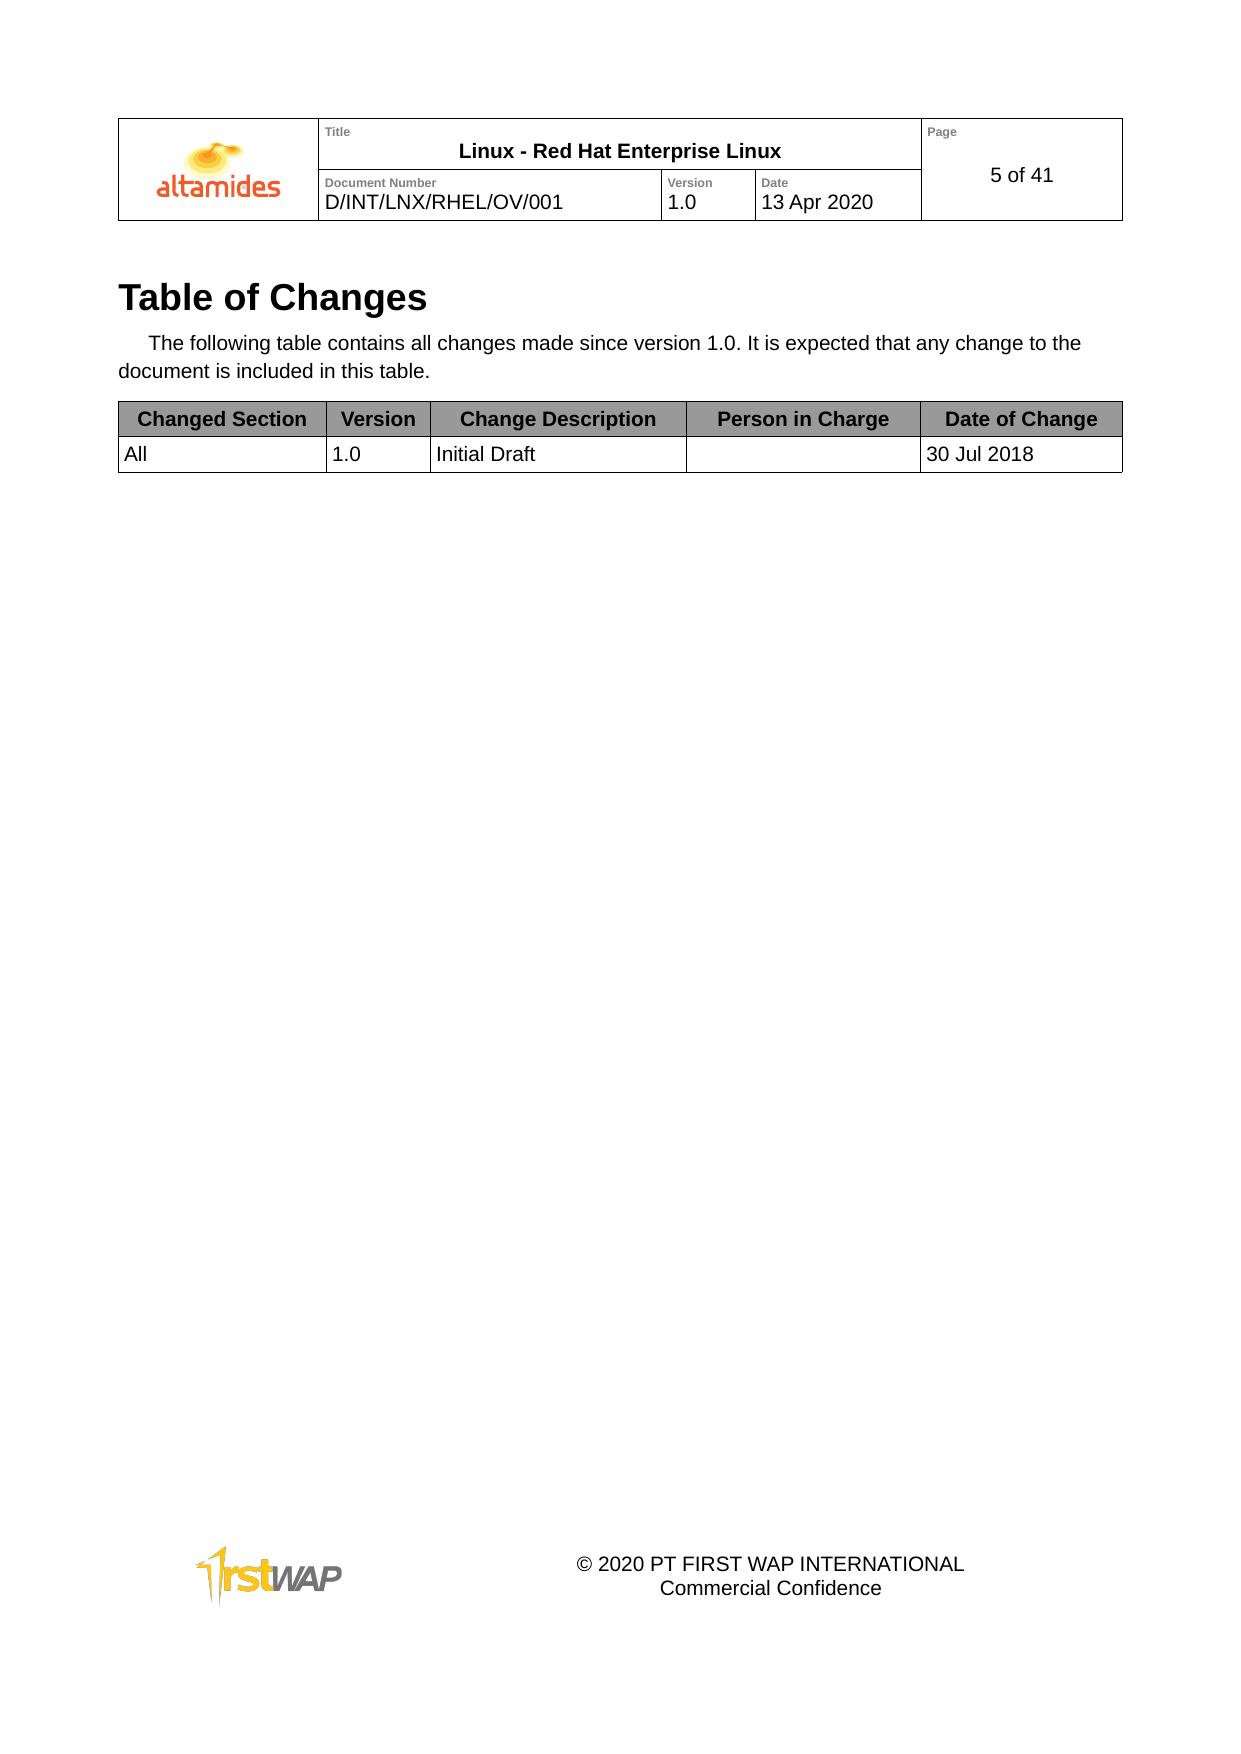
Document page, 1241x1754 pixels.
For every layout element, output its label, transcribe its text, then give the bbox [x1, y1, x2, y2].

table_header Change Description [431, 402, 686, 436]
table_header Person in Charge [687, 402, 920, 436]
text The following table contains all changes made since version 1.0. It is expected that any change to the document is included in this table. [118, 331, 1122, 382]
table_cell [687, 437, 920, 472]
table_cell All [119, 437, 326, 472]
table_header Version [327, 402, 430, 436]
table_header Date of Change [921, 402, 1122, 436]
subtitle Table of Changes [118, 275, 1122, 318]
table_header Changed Section [119, 402, 326, 436]
table_cell 1.0 [327, 437, 430, 472]
table_cell Initial Draft [431, 437, 686, 472]
picture [195, 1546, 342, 1607]
table_cell 30 Jul 2018 [921, 437, 1122, 472]
